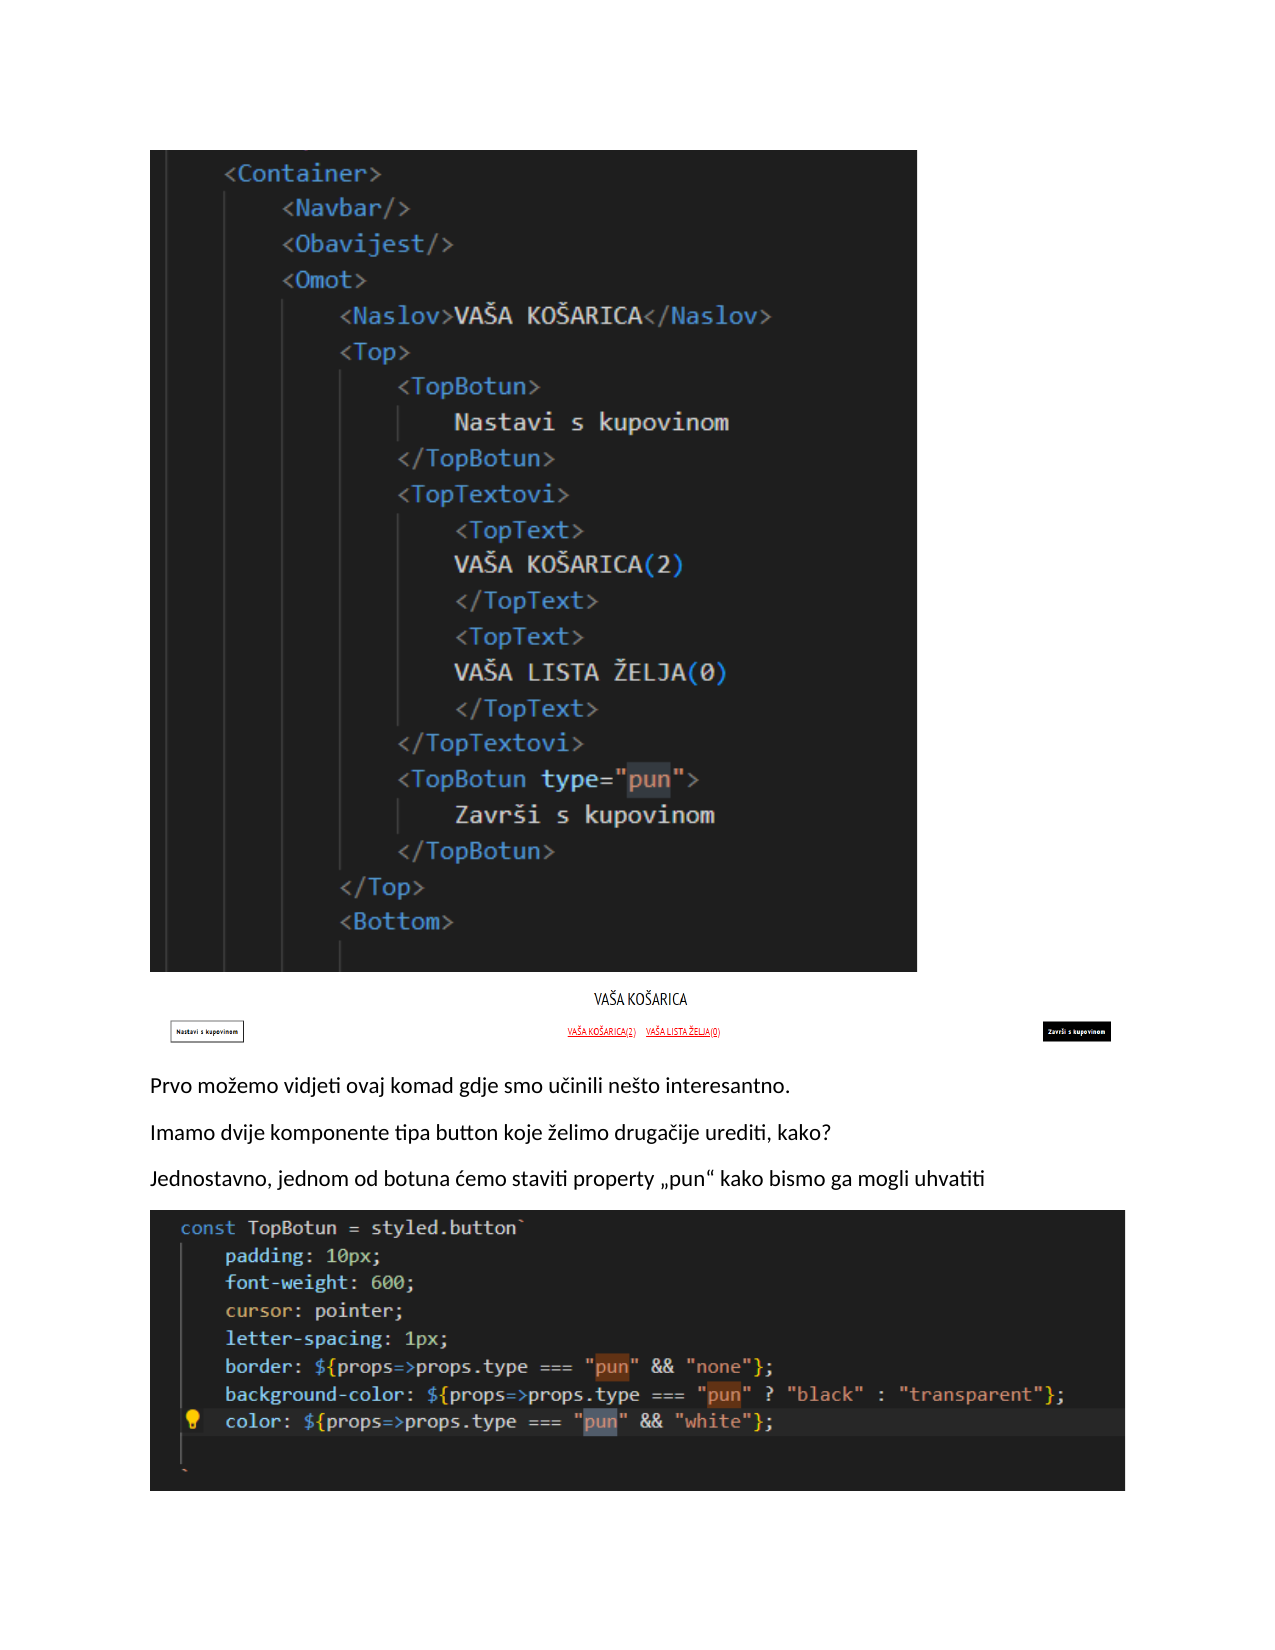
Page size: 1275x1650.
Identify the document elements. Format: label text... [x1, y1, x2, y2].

text Jednostavno, jednom od botuna ćemo staviti property „pun“ kako bismo ga mogli uhvatiti [150, 1164, 1125, 1192]
text Prvo možemo vidjeti ovaj komad gdje smo učinili nešto interesantno. [150, 1071, 1125, 1099]
text Imamo dvije komponente tipa button koje želimo drugačije urediti, kako? [150, 1118, 1125, 1146]
